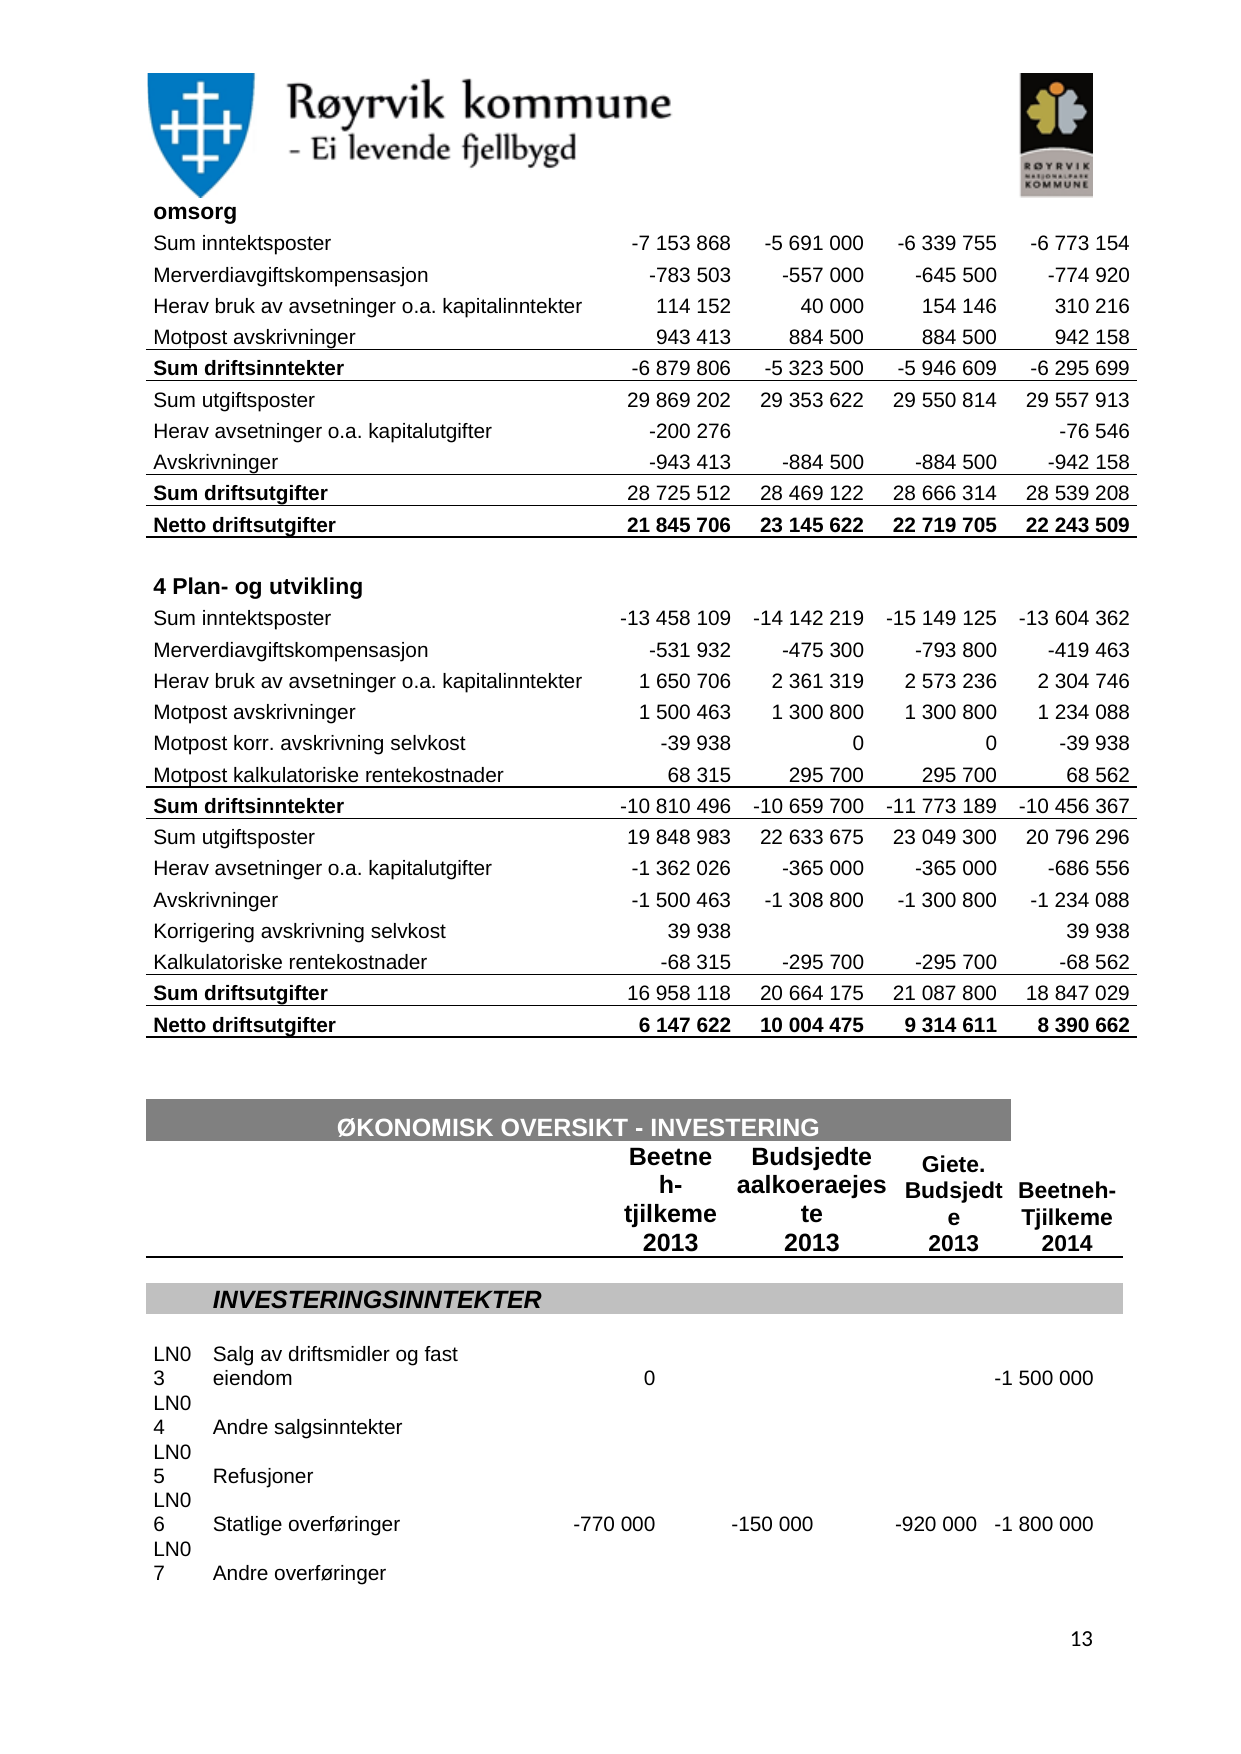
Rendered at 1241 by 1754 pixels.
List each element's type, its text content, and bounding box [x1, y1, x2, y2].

table_cell [871, 911, 1004, 943]
table_cell Beetneh-tjilkeme 2013 [614, 1141, 727, 1256]
table_cell [1004, 198, 1137, 224]
table_cell Andre overføringer [205, 1536, 550, 1585]
table_cell 23 049 300 [871, 819, 1004, 849]
table_cell 0 [738, 724, 871, 755]
table_cell -645 500 [871, 255, 1004, 286]
table_cell -365 000 [738, 849, 871, 880]
table_cell -884 500 [738, 443, 871, 474]
table_cell -5 946 609 [871, 350, 1004, 380]
table_cell -10 810 496 [591, 788, 738, 818]
table_cell 22 633 675 [738, 819, 871, 849]
table_cell Sum utgiftsposter [146, 819, 591, 849]
table_cell -686 556 [1004, 849, 1137, 880]
table_cell -68 315 [591, 943, 738, 974]
table_cell 28 725 512 [591, 475, 738, 505]
table_cell -943 413 [591, 443, 738, 474]
table_cell 39 938 [1004, 911, 1137, 943]
table_cell -200 276 [591, 411, 738, 443]
table_cell [614, 1258, 727, 1283]
table_cell 114 152 [591, 286, 738, 318]
table_cell [591, 538, 738, 568]
table_cell Sum inntektsposter [146, 599, 591, 630]
table_cell Avskrivninger [146, 443, 591, 474]
table_cell 1 500 463 [591, 693, 738, 724]
table_cell Herav bruk av avsetninger o.a. kapitalinntekter [146, 661, 591, 693]
table_cell Budsjedte aalkoeraejeste 2013 [727, 1141, 897, 1256]
table_cell -1 300 800 [871, 880, 1004, 911]
table_cell 23 145 622 [738, 506, 871, 536]
table_cell 21 845 706 [591, 506, 738, 536]
table_cell Kalkulatoriske rentekostnader [146, 943, 591, 974]
table_cell -13 458 109 [591, 599, 738, 630]
table_cell [205, 1141, 614, 1256]
table_cell Sum utgiftsposter [146, 381, 591, 411]
table_cell -14 142 219 [738, 599, 871, 630]
table_cell [1011, 1258, 1123, 1283]
table_cell [821, 1439, 984, 1487]
table_cell Motpost korr. avskrivning selvkost [146, 724, 591, 755]
table_cell [871, 198, 1004, 224]
table_cell [738, 911, 871, 943]
table_cell [146, 1141, 205, 1256]
table_cell -1 234 088 [1004, 880, 1137, 911]
table_cell [871, 568, 1004, 599]
table_cell LN05 [146, 1439, 205, 1487]
table_cell [984, 1439, 1101, 1487]
table_cell 0 [550, 1341, 662, 1390]
table_cell 39 938 [591, 911, 738, 943]
table_cell [146, 1314, 205, 1341]
table_cell 20 796 296 [1004, 819, 1137, 849]
table_cell Sum driftsinntekter [146, 788, 591, 818]
table_cell 884 500 [738, 318, 871, 349]
table_cell Beetneh- Tjilkeme 2014 [1011, 1141, 1123, 1256]
table_cell 2 304 746 [1004, 661, 1137, 693]
table_cell [738, 568, 871, 599]
table_cell 29 557 913 [1004, 381, 1137, 411]
table_cell Sum driftsutgifter [146, 975, 591, 1005]
table_cell -770 000 [550, 1488, 662, 1536]
table_cell Netto driftsutgifter [146, 506, 591, 536]
table_cell 1 300 800 [871, 693, 1004, 724]
table_cell 0 [871, 724, 1004, 755]
table_cell 16 958 118 [591, 975, 738, 1005]
table_cell -10 659 700 [738, 788, 871, 818]
table_cell [1004, 538, 1137, 568]
table_cell [821, 1536, 984, 1585]
table_cell -475 300 [738, 630, 871, 661]
table_cell LN07 [146, 1536, 205, 1585]
table_cell 22 243 509 [1004, 506, 1137, 536]
table_cell Statlige overføringer [205, 1488, 550, 1536]
table_cell -920 000 [821, 1488, 984, 1536]
table_cell [1011, 1314, 1123, 1341]
table_cell [550, 1390, 662, 1438]
table_cell 21 087 800 [871, 975, 1004, 1005]
table_cell [550, 1439, 662, 1487]
table_cell -150 000 [663, 1488, 821, 1536]
table_cell [205, 1258, 614, 1283]
table_cell -76 546 [1004, 411, 1137, 443]
table_cell [663, 1341, 821, 1390]
table_cell [1101, 1439, 1123, 1487]
table_cell -68 562 [1004, 943, 1137, 974]
table_cell Netto driftsutgifter [146, 1006, 591, 1036]
table_cell -6 295 699 [1004, 350, 1137, 380]
table_cell [1101, 1536, 1123, 1585]
table_cell 295 700 [738, 755, 871, 786]
table_cell -419 463 [1004, 630, 1137, 661]
table_cell Motpost avskrivninger [146, 318, 591, 349]
table_cell -1 308 800 [738, 880, 871, 911]
table_cell 1 650 706 [591, 661, 738, 693]
table_cell [205, 1314, 614, 1341]
table_cell 884 500 [871, 318, 1004, 349]
table_cell -783 503 [591, 255, 738, 286]
table_cell [663, 1390, 821, 1438]
table_cell -13 604 362 [1004, 599, 1137, 630]
table_cell [738, 411, 871, 443]
table_cell [738, 538, 871, 568]
table_cell [591, 198, 738, 224]
table_cell 22 719 705 [871, 506, 1004, 536]
table_cell 28 539 208 [1004, 475, 1137, 505]
table_cell 1 234 088 [1004, 693, 1137, 724]
table_cell 943 413 [591, 318, 738, 349]
table_cell -15 149 125 [871, 599, 1004, 630]
table_cell [1101, 1341, 1123, 1390]
table_cell 28 469 122 [738, 475, 871, 505]
table_cell 4 Plan- og utvikling [146, 568, 591, 599]
table_cell -6 879 806 [591, 350, 738, 380]
table_cell LN06 [146, 1488, 205, 1536]
table_cell 2 361 319 [738, 661, 871, 693]
table_cell [871, 411, 1004, 443]
table_cell INVESTERINGSINNTEKTER [205, 1283, 614, 1314]
table_cell 2 573 236 [871, 661, 1004, 693]
table_cell 9 314 611 [871, 1006, 1004, 1036]
table_cell -1 800 000 [984, 1488, 1101, 1536]
table_cell -793 800 [871, 630, 1004, 661]
table_cell [614, 1314, 727, 1341]
table_cell 68 315 [591, 755, 738, 786]
table_cell -39 938 [1004, 724, 1137, 755]
table_cell -774 920 [1004, 255, 1137, 286]
table_cell [663, 1439, 821, 1487]
table_cell 10 004 475 [738, 1006, 871, 1036]
table_cell -1 500 000 [984, 1341, 1101, 1390]
table_cell Andre salgsinntekter [205, 1390, 550, 1438]
table_cell Herav bruk av avsetninger o.a. kapitalinntekter [146, 286, 591, 318]
table_cell Refusjoner [205, 1439, 550, 1487]
table_cell Merverdiavgiftskompensasjon [146, 630, 591, 661]
table_cell 18 847 029 [1004, 975, 1137, 1005]
table_cell -1 500 463 [591, 880, 738, 911]
table_cell [897, 1314, 1011, 1341]
table_cell omsorg [146, 198, 591, 224]
table_cell [897, 1258, 1011, 1283]
table_cell Motpost kalkulatoriske rentekostnader [146, 755, 591, 786]
table_cell -6 339 755 [871, 224, 1004, 255]
table_cell 19 848 983 [591, 819, 738, 849]
table_cell 29 869 202 [591, 381, 738, 411]
table_cell Salg av driftsmidler og fast eiendom [205, 1341, 550, 1390]
table_cell -531 932 [591, 630, 738, 661]
table_cell Sum inntektsposter [146, 224, 591, 255]
table_cell 310 216 [1004, 286, 1137, 318]
table_cell Merverdiavgiftskompensasjon [146, 255, 591, 286]
table_cell 20 664 175 [738, 975, 871, 1005]
table_cell -5 323 500 [738, 350, 871, 380]
table_cell [591, 568, 738, 599]
table_cell Herav avsetninger o.a. kapitalutgifter [146, 411, 591, 443]
table_cell [146, 538, 591, 568]
table_cell [146, 1283, 205, 1314]
table_cell Herav avsetninger o.a. kapitalutgifter [146, 849, 591, 880]
picture [147, 73, 1093, 198]
table_cell [663, 1536, 821, 1585]
table_cell 8 390 662 [1004, 1006, 1137, 1036]
table_cell Sum driftsinntekter [146, 350, 591, 380]
table_cell 942 158 [1004, 318, 1137, 349]
table_cell -557 000 [738, 255, 871, 286]
table_cell 29 550 814 [871, 381, 1004, 411]
table_cell 40 000 [738, 286, 871, 318]
table_cell 295 700 [871, 755, 1004, 786]
table_cell [146, 1258, 205, 1283]
table_cell Avskrivninger [146, 880, 591, 911]
table_cell Korrigering avskrivning selvkost [146, 911, 591, 943]
table_cell 68 562 [1004, 755, 1137, 786]
table_cell [871, 538, 1004, 568]
table_cell LN03 [146, 1341, 205, 1390]
table_cell [984, 1390, 1101, 1438]
table_cell -295 700 [871, 943, 1004, 974]
table_cell 6 147 622 [591, 1006, 738, 1036]
table_cell [1011, 1283, 1123, 1314]
table_cell [614, 1283, 727, 1314]
table_cell [727, 1258, 897, 1283]
table_cell -1 362 026 [591, 849, 738, 880]
table_cell [1101, 1488, 1123, 1536]
table_cell -39 938 [591, 724, 738, 755]
table_cell 29 353 622 [738, 381, 871, 411]
table_cell 154 146 [871, 286, 1004, 318]
table_header ØKONOMISK OVERSIKT - INVESTERING [146, 1099, 1011, 1141]
table_cell LN04 [146, 1390, 205, 1438]
table_cell [897, 1283, 1011, 1314]
table_cell Giete. Budsjedte 2013 [897, 1141, 1011, 1256]
table_cell [821, 1390, 984, 1438]
table_cell [550, 1536, 662, 1585]
table_cell [821, 1341, 984, 1390]
table_cell -365 000 [871, 849, 1004, 880]
table_cell Sum driftsutgifter [146, 475, 591, 505]
table_cell [727, 1314, 897, 1341]
table_cell -6 773 154 [1004, 224, 1137, 255]
table_cell -7 153 868 [591, 224, 738, 255]
table_cell [738, 198, 871, 224]
table_cell -295 700 [738, 943, 871, 974]
table_cell -884 500 [871, 443, 1004, 474]
table_cell 1 300 800 [738, 693, 871, 724]
table_cell 28 666 314 [871, 475, 1004, 505]
table_cell [1101, 1390, 1123, 1438]
table_cell [727, 1283, 897, 1314]
table_cell -942 158 [1004, 443, 1137, 474]
table_cell -10 456 367 [1004, 788, 1137, 818]
table_cell [1004, 568, 1137, 599]
table_cell -11 773 189 [871, 788, 1004, 818]
table_cell Motpost avskrivninger [146, 693, 591, 724]
table_cell [984, 1536, 1101, 1585]
table_cell -5 691 000 [738, 224, 871, 255]
table_header [1011, 1099, 1123, 1141]
